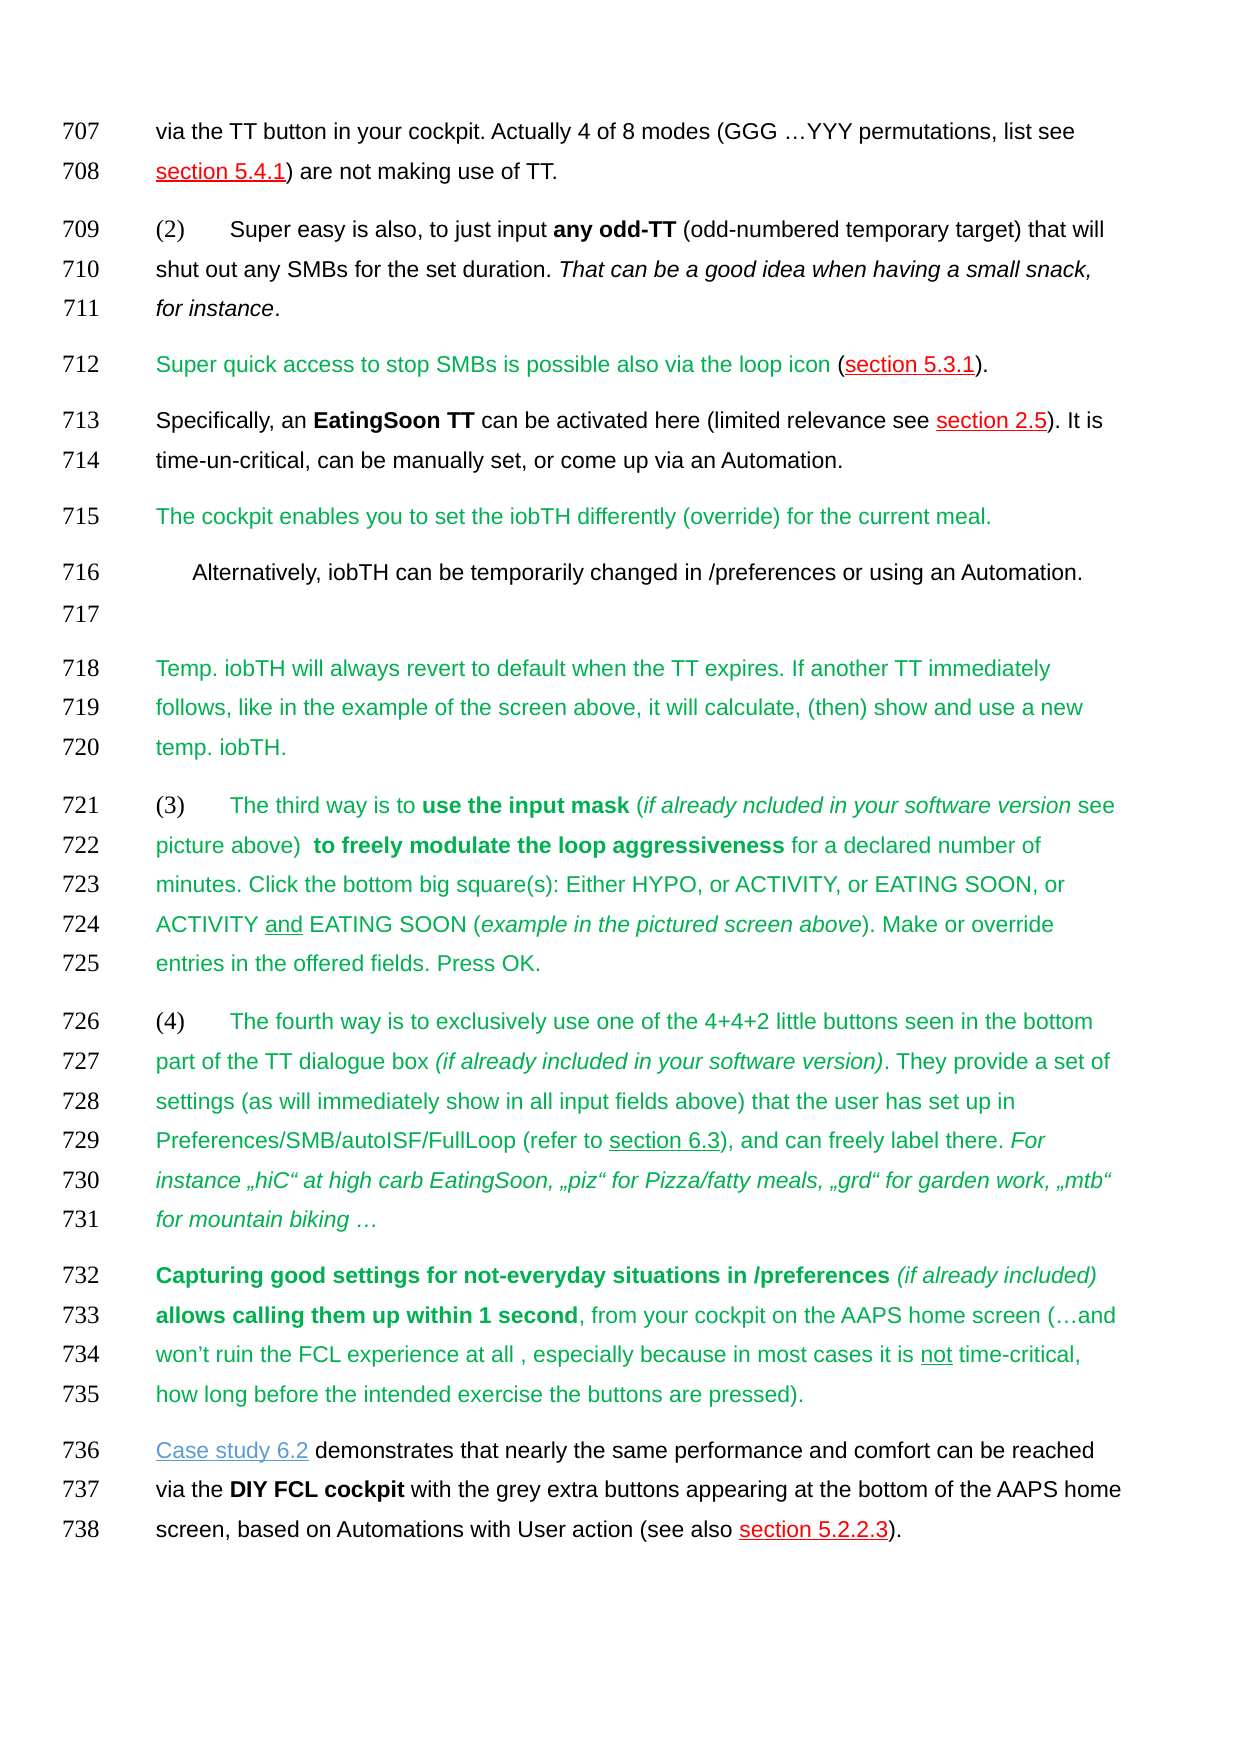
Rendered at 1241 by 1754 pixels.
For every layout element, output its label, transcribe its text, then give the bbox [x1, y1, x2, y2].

list The third way is to use the input mask (if already ncluded in your software version see picture above) to freely modulate the loop aggressiveness for a declared number of minutes. Click the bottom big square(s): Either HYPO, or ACTIVITY, or EATING SOON, or ACTIVITY and EATING SOON (example in the pictured screen above). Make or override entries in the offered fields. Press OK. [156, 790, 1122, 977]
list Specifically, an EatingSoon TT can be activated here (limited relevance see section 2.5). It is time-un-critical, can be manually set, or come up via an Automation. [156, 407, 1122, 473]
list Temp. iobTH will always revert to default when the TT expires. If another TT immediately follows, like in the example of the screen above, it will calculate, (then) show and use a new temp. iobTH. [156, 655, 1122, 760]
list The fourth way is to exclusively use one of the 4+4+2 little buttons seen in the bottom part of the TT dialogue box (if already included in your software version). They provide a set of settings (as will immediately show in all input fields above) that the user has set up in Preferences/SMB/autoISF/FullLoop (refer to section 6.3), and can freely label there. For instance „hiC“ at high carb EatingSoon, „piz“ for Pizza/fatty meals, „grd“ for garden work, „mtb“ for mountain biking … [156, 1006, 1122, 1232]
list Case study 6.2 demonstrates that nearly the same performance and comfort can be reached via the DIY FCL cockpit with the grey extra buttons appearing at the bottom of the AAPS home screen, based on Automations with User action (see also section 5.2.2.3). [156, 1437, 1122, 1542]
list Capturing good settings for not-everyday situations in /preferences (if already included) allows calling them up within 1 second, from your cockpit on the AAPS home screen (…and won’t ruin the FCL experience at all , especially because in most cases it is not time-critical, how long before the intended exercise the buttons are pressed). [156, 1262, 1122, 1407]
list Super quick access to stop SMBs is possible also via the loop icon (section 5.3.1). [156, 351, 1122, 378]
list The cockpit enables you to set the iobTH differently (override) for the current meal. [156, 503, 1122, 529]
list Who is happy with the initially well tuned FCL and does not have huge variations in daily eating and moving around, will not use the TT at all. FCL is possible without an intervention via the TT button in your cockpit. Actually 4 of 8 modes (GGG …YYY permutations, list see section 5.4.1) are not making use of TT. [156, 118, 1122, 184]
list Super easy is also, to just input any odd-TT (odd-numbered temporary target) that will shut out any SMBs for the set duration. That can be a good idea when having a small snack, for instance. [156, 214, 1122, 321]
text Alternatively, iobTH can be temporarily changed in /preferences or using an Automation. [192, 559, 1122, 586]
